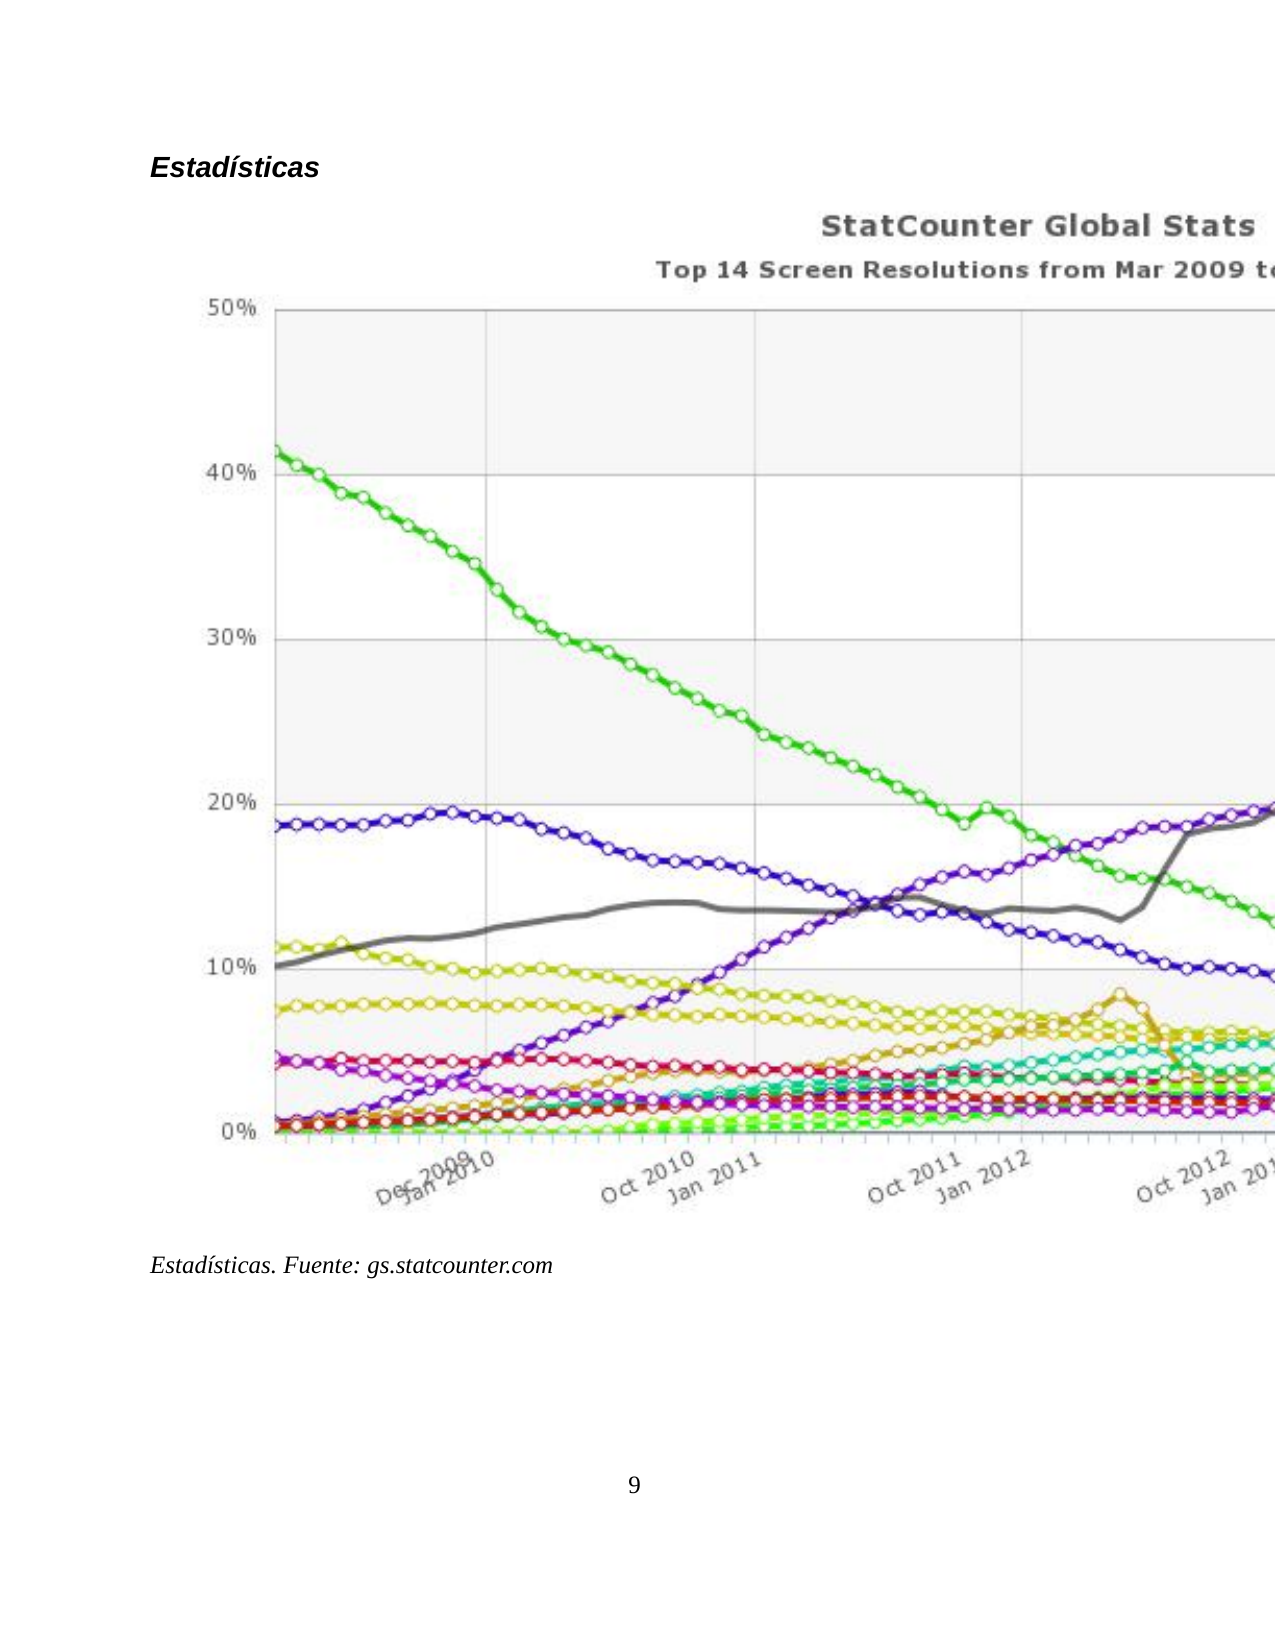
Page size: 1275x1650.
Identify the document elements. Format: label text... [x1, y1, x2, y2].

text Estadísticas. Fuente: gs.statcounter.com [150, 1250, 1125, 1279]
picture [150, 196, 1275, 1238]
subtitle Estadísticas [150, 150, 1125, 183]
